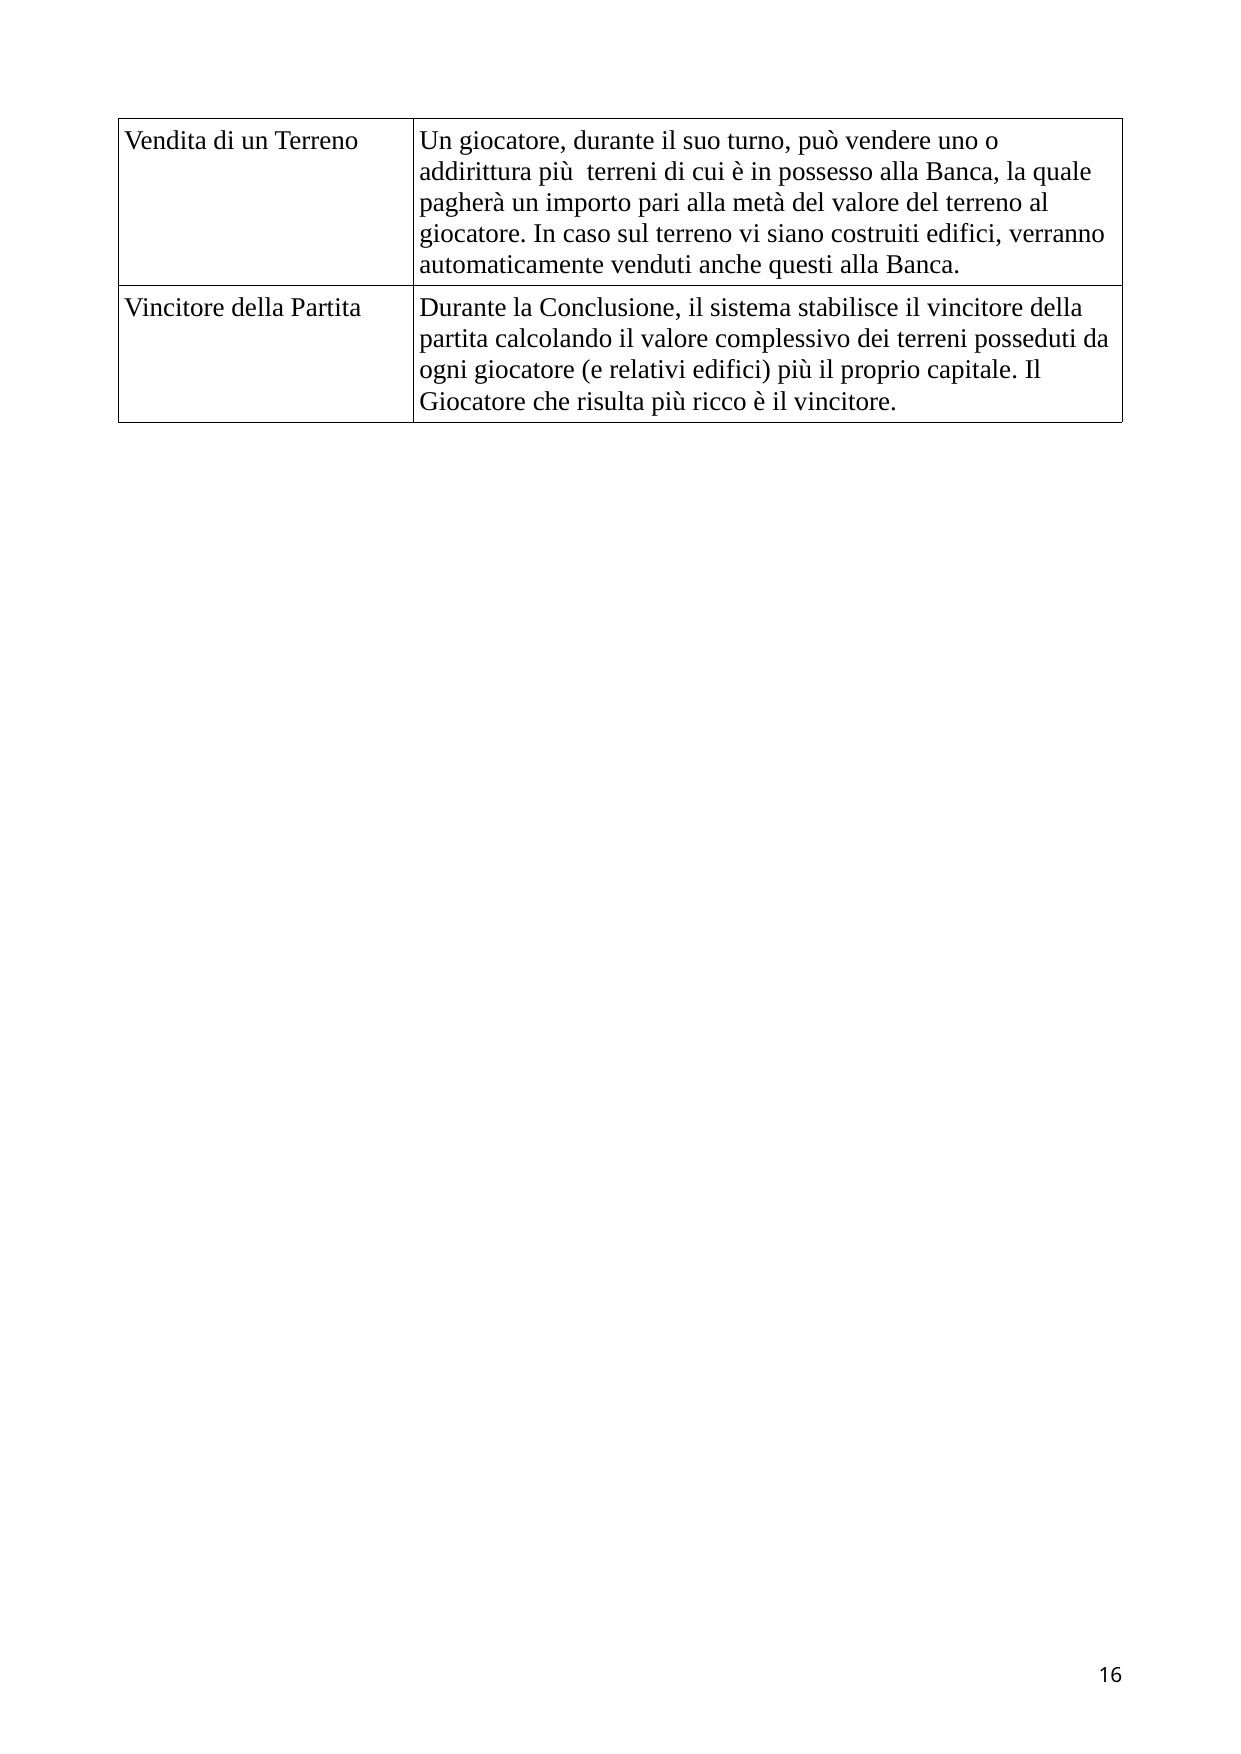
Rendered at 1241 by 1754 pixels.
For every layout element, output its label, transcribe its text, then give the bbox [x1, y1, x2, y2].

table_cell Vendita di un Terreno [119, 119, 413, 285]
table_cell Vincitore della Partita [119, 286, 413, 422]
table_cell Durante la Conclusione, il sistema stabilisce il vincitore della partita calcolando il valore complessivo dei terreni posseduti da ogni giocatore (e relativi edifici) più il proprio capitale. Il Giocatore che risulta più ricco è il vincitore. [414, 286, 1122, 422]
table_cell Un giocatore, durante il suo turno, può vendere uno o addirittura più terreni di cui è in possesso alla Banca, la quale pagherà un importo pari alla metà del valore del terreno al giocatore. In caso sul terreno vi siano costruiti edifici, verranno automaticamente venduti anche questi alla Banca. [414, 119, 1122, 285]
